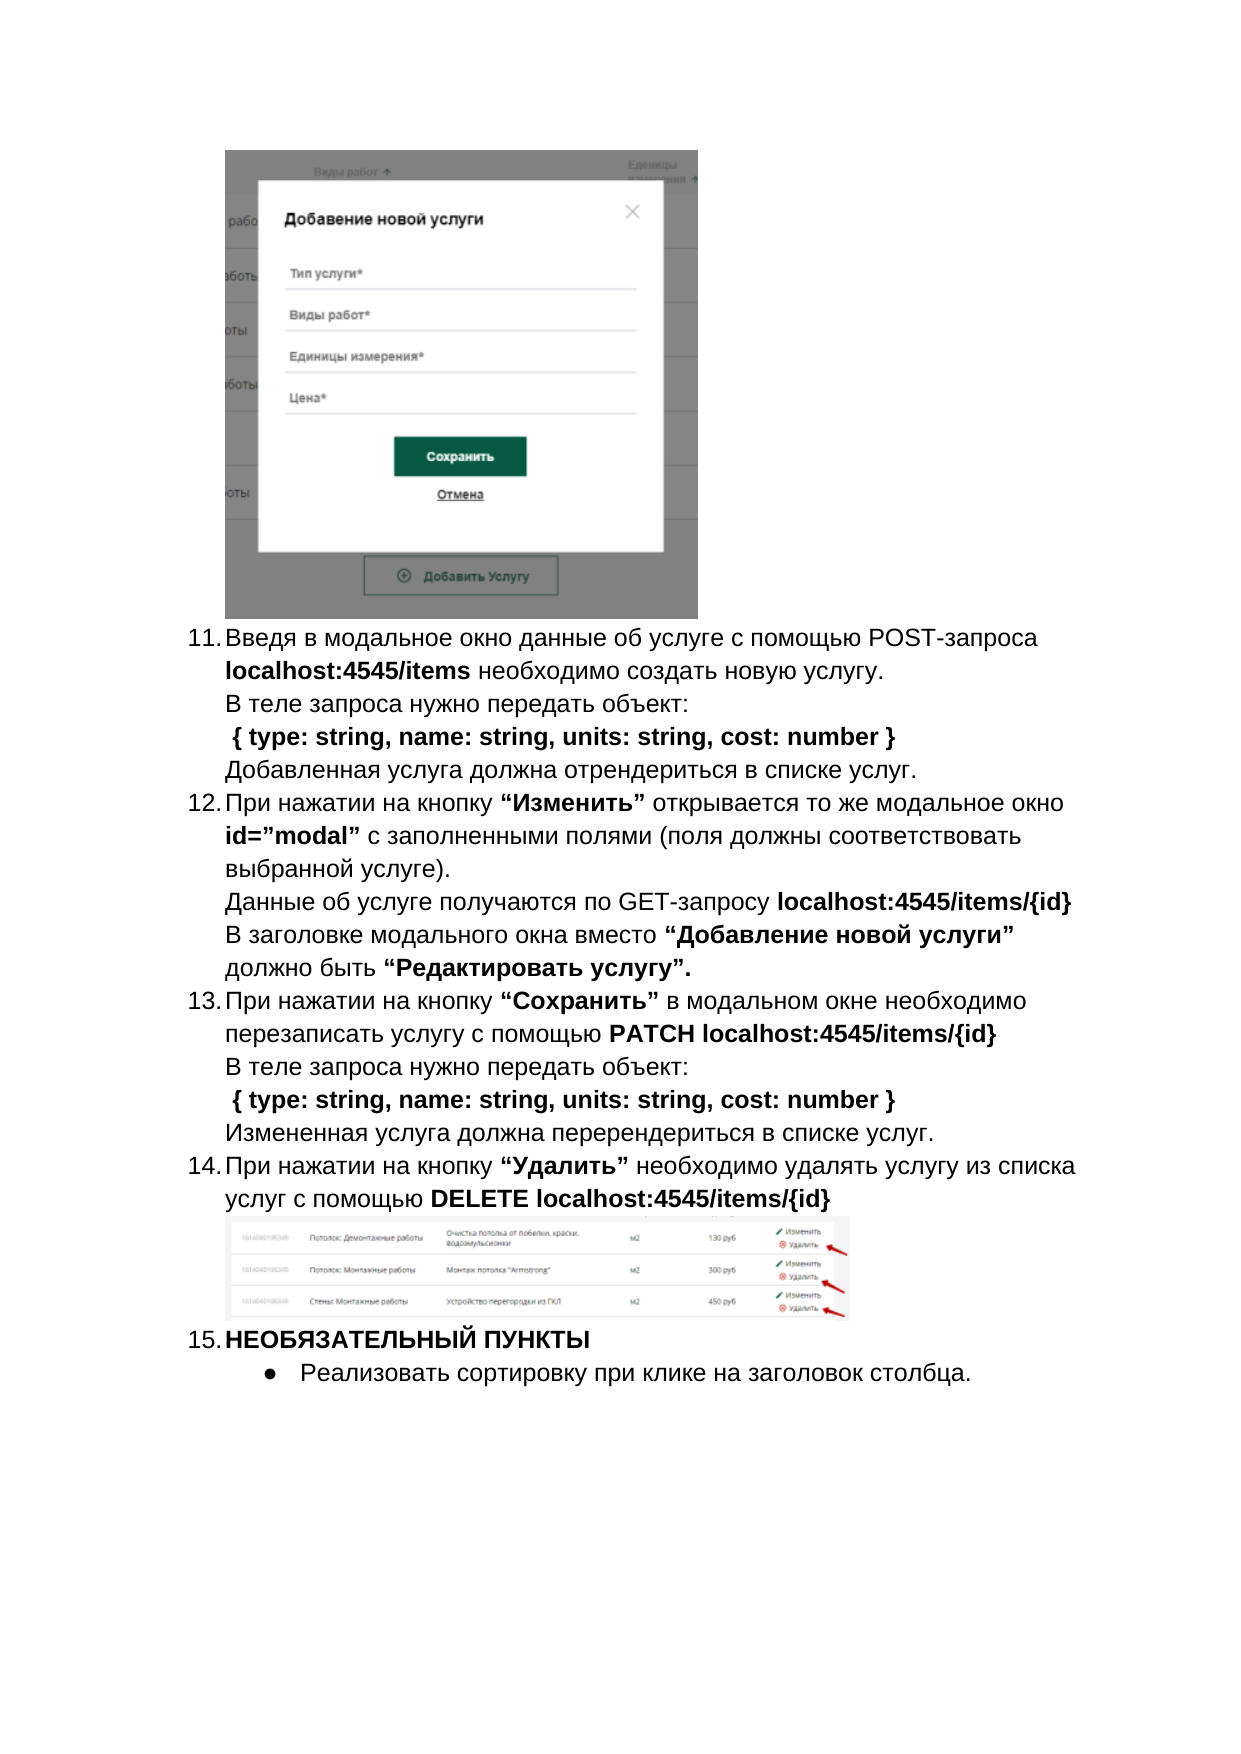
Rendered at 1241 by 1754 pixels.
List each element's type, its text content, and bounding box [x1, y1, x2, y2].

list При нажатии на кнопку “Удалить” необходимо удалять услугу из списка услуг с помощью DELETE localhost:4545/items/{id} [187, 1151, 1090, 1321]
picture [225, 150, 698, 619]
list НЕОБЯЗАТЕЛЬНЫЙ ПУНКТЫ [187, 1324, 1090, 1353]
text Измененная услуга должна перерендериться в списке услуг. [225, 1118, 1090, 1147]
list Реализовать сортировку при клике на заголовок столбца. [262, 1358, 1090, 1386]
list Введя в модальное окно данные об услуге с помощью POST-запроса localhost:4545/items необходимо создать новую услугу. В теле запроса нужно передать объект: { type: string, name: string, units: string, cost: number } Добавленная услуга должна отрендериться в списке услуг. [187, 623, 1090, 783]
picture [225, 1216, 851, 1321]
list При нажатии на кнопку “Сохранить” в модальном окне необходимо перезаписать услугу с помощью PATCH localhost:4545/items/{id} В теле запроса нужно передать объект: { type: string, name: string, units: string, cost: number } [187, 986, 1090, 1114]
list При нажатии на кнопку “Изменить” открывается то же модальное окно id=”modal” с заполненными полями (поля должны соответствовать выбранной услуге). Данные об услуге получаются по GET-запросу localhost:4545/items/{id} В заголовке модального окна вместо “Добавление новой услуги” должно быть “Редактировать услугу”. [187, 788, 1090, 982]
